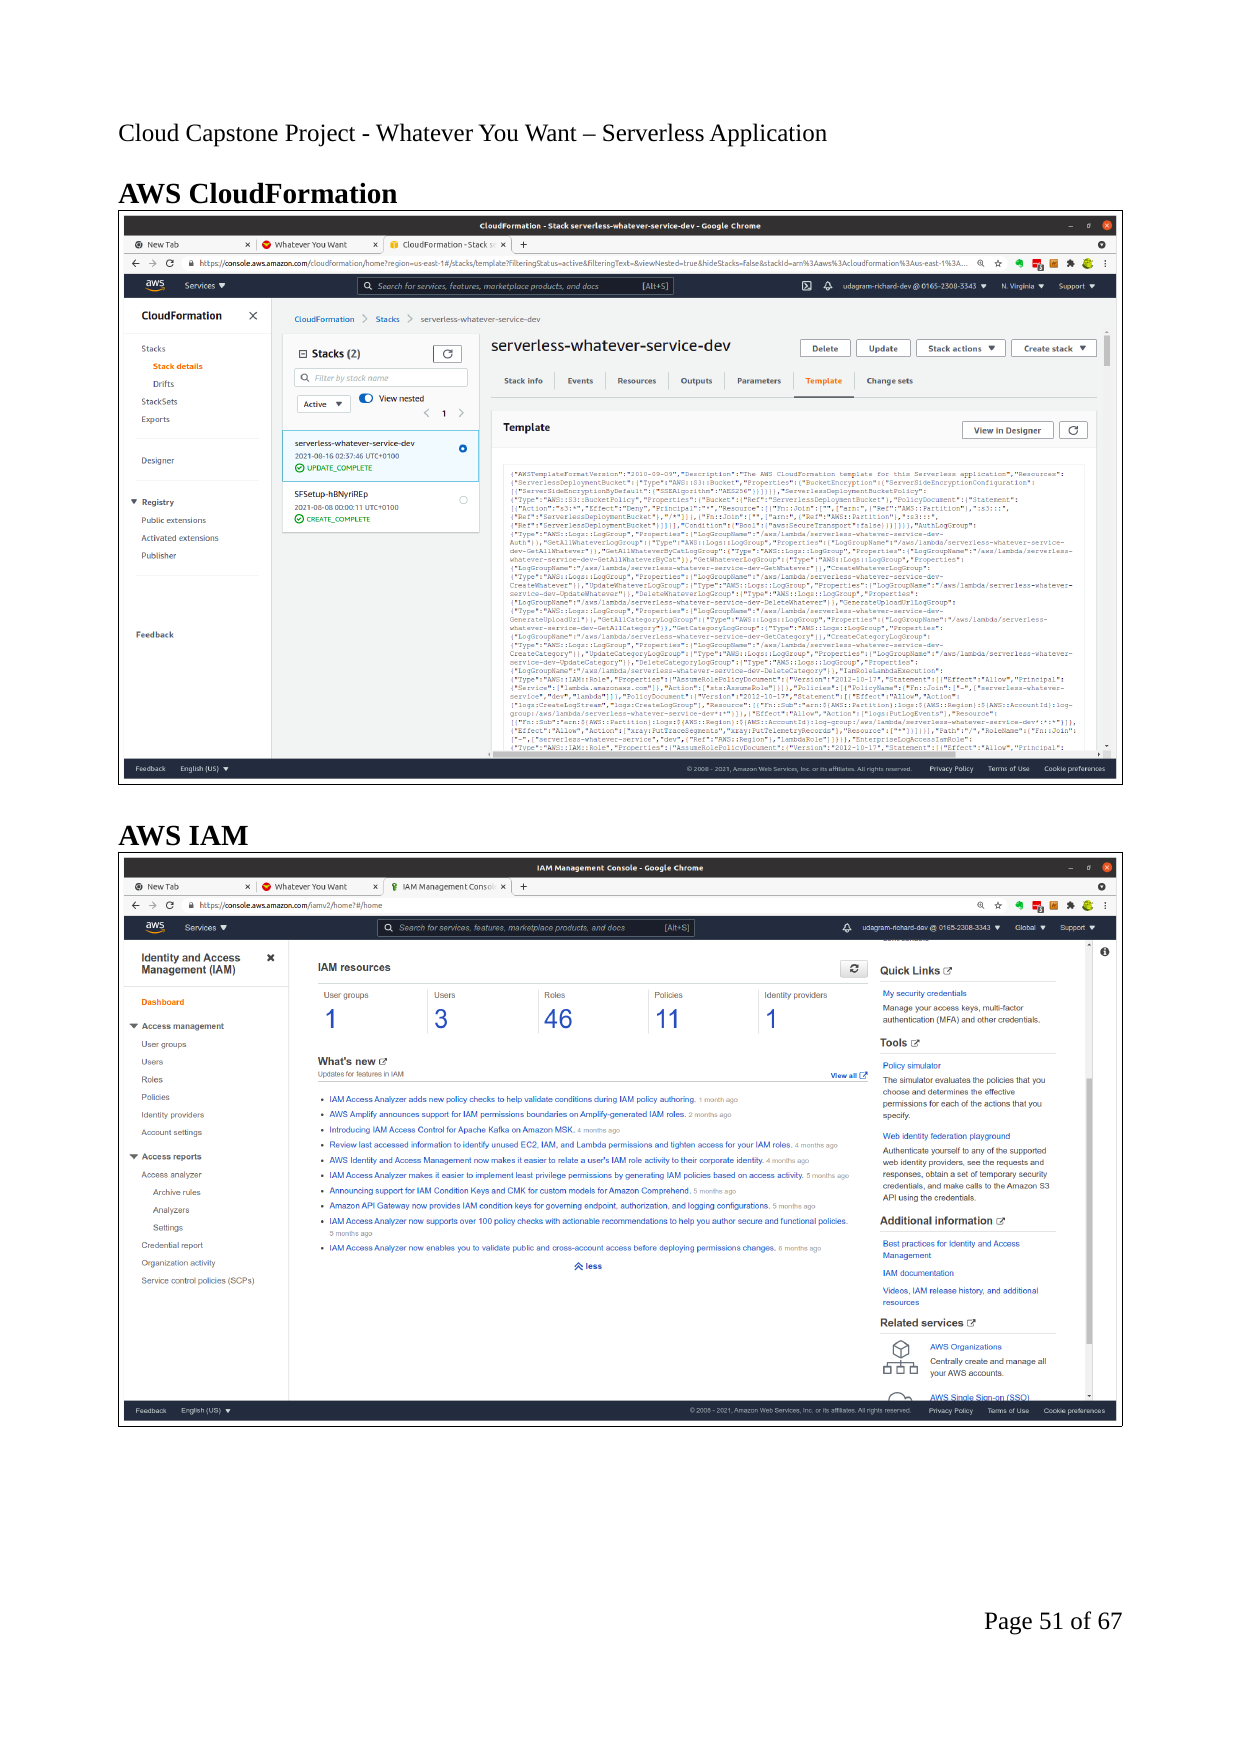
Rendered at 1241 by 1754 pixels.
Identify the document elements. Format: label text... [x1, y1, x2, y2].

subtitle AWS CloudFormation [118, 176, 1122, 210]
picture [123, 857, 1117, 1421]
subtitle AWS IAM [118, 818, 1122, 852]
table_header [119, 211, 1122, 784]
table_header [119, 853, 1122, 1426]
picture [123, 215, 1117, 779]
